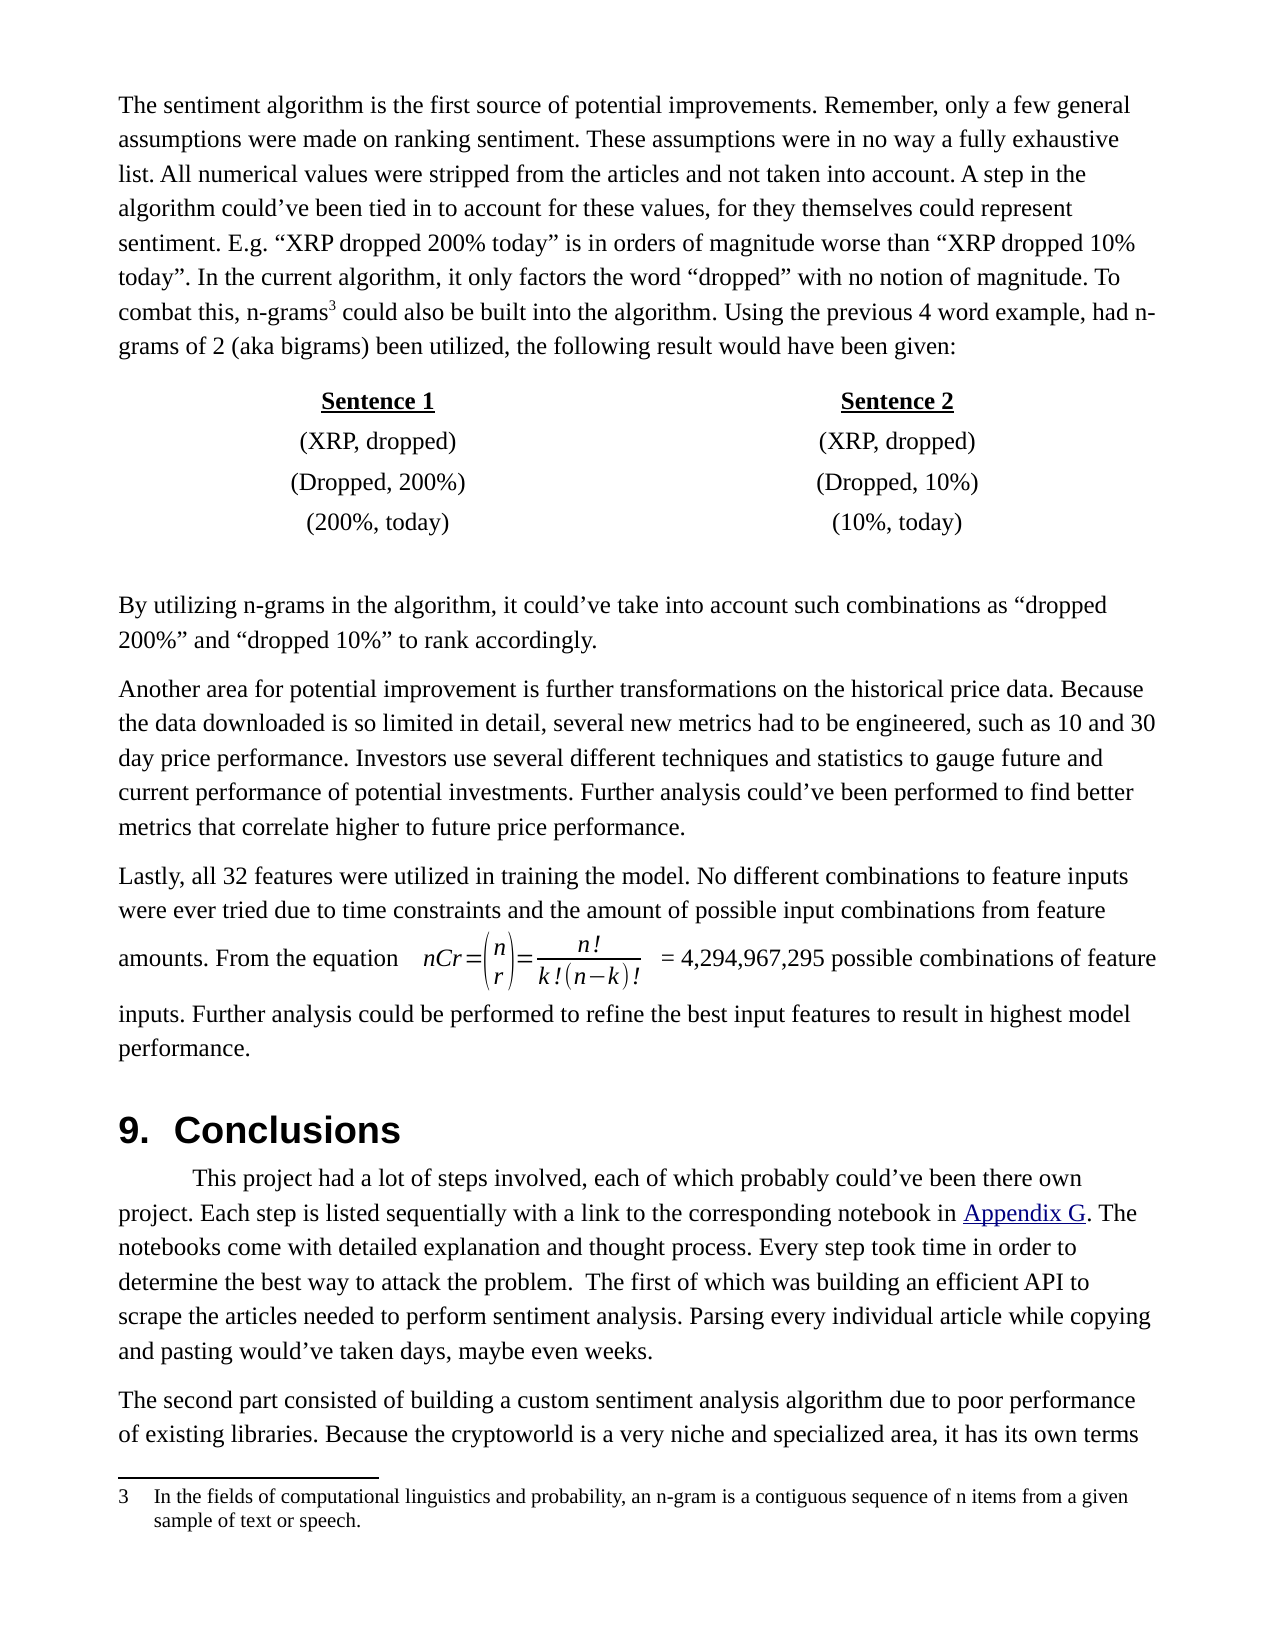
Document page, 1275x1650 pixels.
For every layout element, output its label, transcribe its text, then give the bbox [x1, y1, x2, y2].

subtitle Conclusions [118, 1107, 1157, 1151]
text In the fields of computational linguistics and probability, an n-gram is a contiguous sequence of n items from a given sample of text or speech. [118, 1484, 1157, 1532]
text The sentiment algorithm is the first source of potential improvements. Remember, only a few general assumptions were made on ranking sentiment. These assumptions were in no way a fully exhaustive list. All numerical values were stripped from the articles and not taken into account. A step in the algorithm could’ve been tied in to account for these values, for they themselves could represent sentiment. E.g. “XRP dropped 200% today” is in orders of magnitude worse than “XRP dropped 10% today”. In the current algorithm, it only factors the word “dropped” with no notion of magnitude. To combat this, n-grams could also be built into the algorithm. Using the previous 4 word example, had n-grams of 2 (aka bigrams) been utilized, the following result would have been given: [118, 90, 1157, 360]
table_cell (10%, today) [638, 501, 1157, 541]
text By utilizing n-grams in the algorithm, it could’ve take into account such combinations as “dropped 200%” and “dropped 10%” to rank accordingly. [118, 590, 1157, 653]
table_cell (XRP, dropped) [638, 421, 1157, 461]
table_cell (XRP, dropped) [118, 421, 637, 461]
text The second part consisted of building a custom sentiment analysis algorithm due to poor performance of existing libraries. Because the cryptoworld is a very niche and specialized area, it has its own terms [118, 1385, 1157, 1448]
table_header Sentence 1 [118, 380, 637, 421]
table_cell (Dropped, 200%) [118, 461, 637, 501]
table_header Sentence 2 [638, 380, 1157, 421]
table_cell (200%, today) [118, 501, 637, 541]
text This project had a lot of steps involved, each of which probably could’ve been there own project. Each step is listed sequentially with a link to the corresponding notebook in Appendix G. The notebooks come with detailed explanation and thought process. Every step took time in order to determine the best way to attack the problem. The first of which was building an efficient API to scrape the articles needed to perform sentiment analysis. Parsing every individual article while copying and pasting would’ve taken days, maybe even weeks. [118, 1163, 1157, 1365]
text Another area for potential improvement is further transformations on the historical price data. Because the data downloaded is so limited in detail, several new metrics had to be engineered, such as 10 and 30 day price performance. Investors use several different techniques and statistics to gauge future and current performance of potential investments. Further analysis could’ve been performed to find better metrics that correlate higher to future price performance. [118, 674, 1157, 841]
table_cell (Dropped, 10%) [638, 461, 1157, 501]
text Lastly, all 32 features were utilized in training the model. No different combinations to feature inputs were ever tried due to time constraints and the amount of possible input combinations from feature amounts. From the equation = 4,294,967,295 possible combinations of feature inputs. Further analysis could be performed to refine the best input features to result in highest model performance. [118, 861, 1157, 1062]
